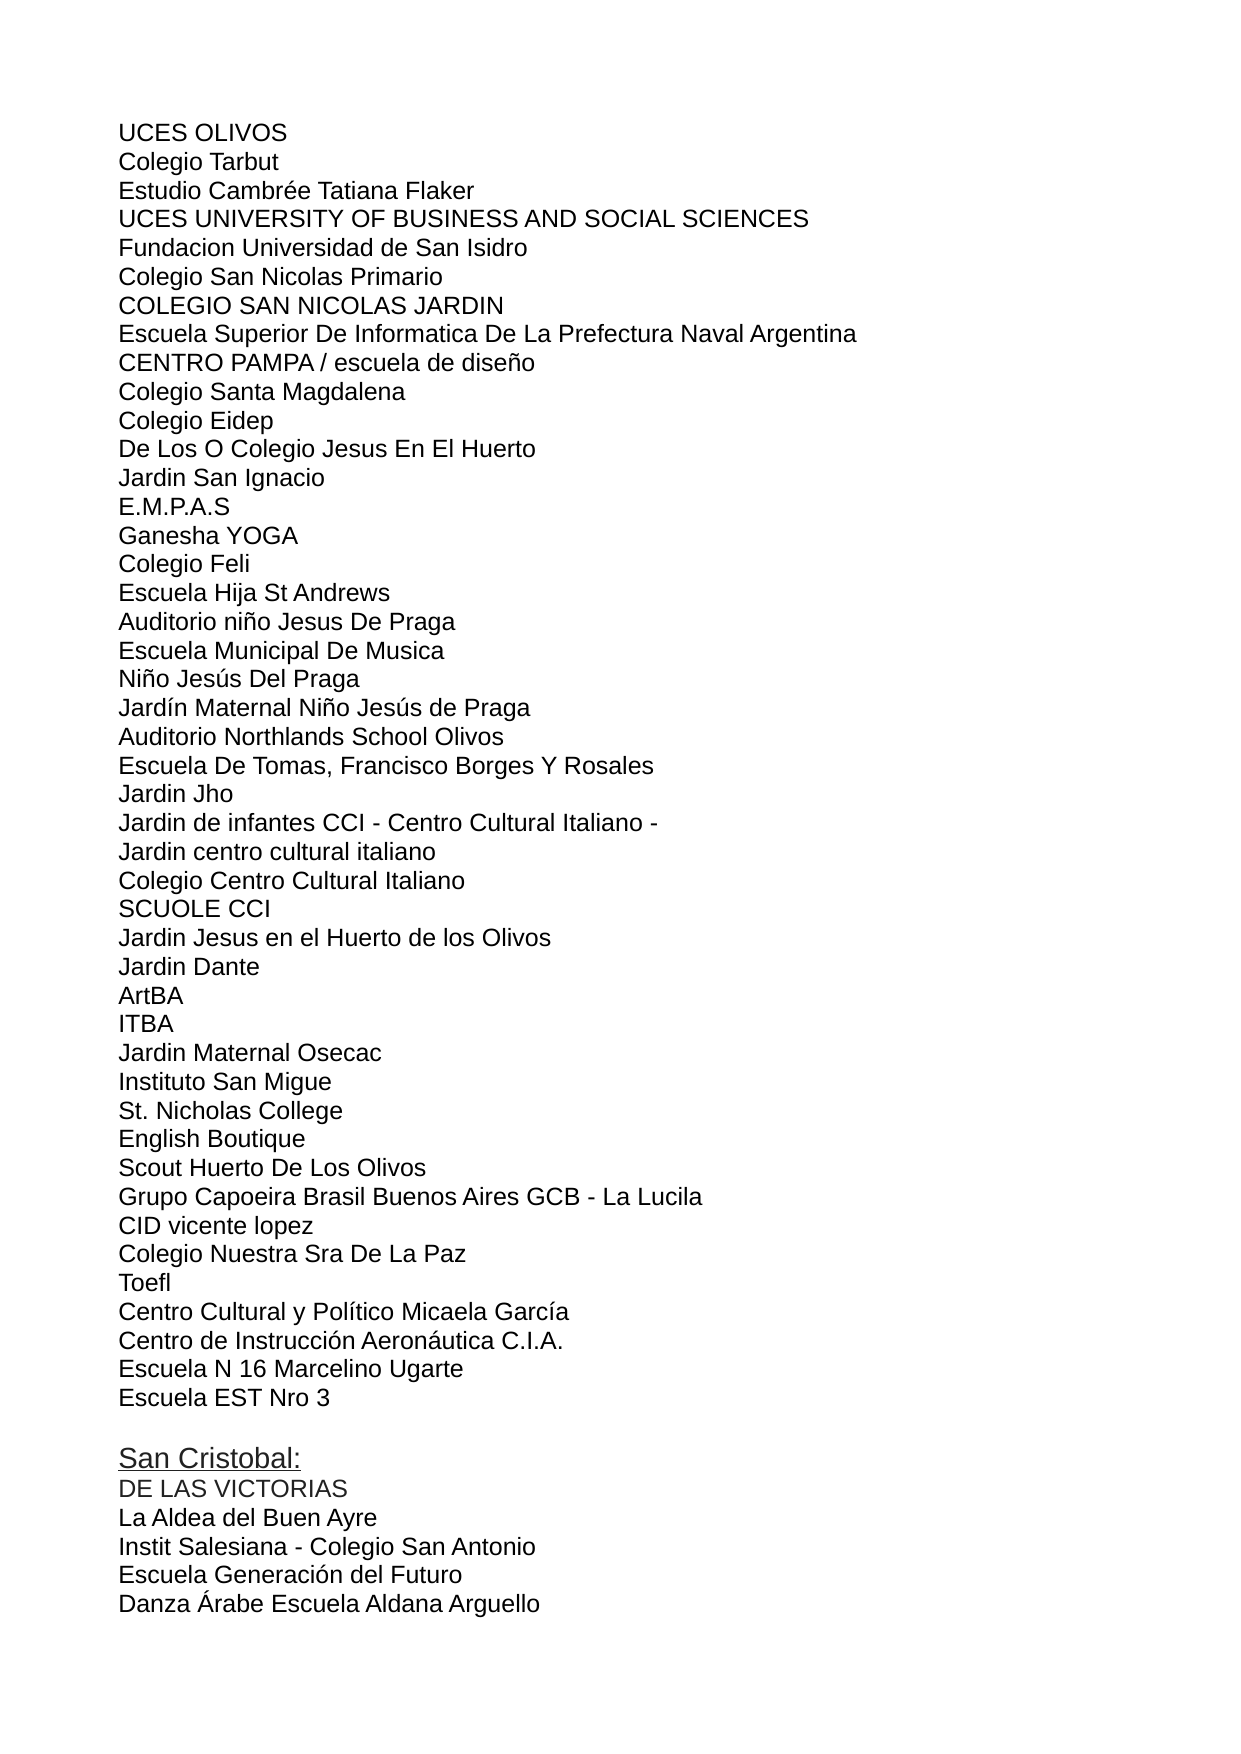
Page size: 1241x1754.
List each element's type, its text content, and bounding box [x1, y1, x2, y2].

text Escuela Municipal De Musica [118, 636, 1122, 664]
text Jardin San Ignacio [118, 463, 1122, 492]
text Estudio Cambrée Tatiana Flaker [118, 176, 1122, 204]
text ITBA [118, 1009, 1122, 1038]
text Centro de Instrucción Aeronáutica C.I.A. [118, 1326, 1122, 1354]
text Jardin Jho [118, 779, 1122, 808]
text ArtBA [118, 981, 1122, 1009]
text Auditorio niño Jesus De Praga [118, 607, 1122, 636]
text Colegio Feli [118, 549, 1122, 578]
text Escuela N 16 Marcelino Ugarte [118, 1354, 1122, 1383]
text UCES OLIVOS [118, 118, 1122, 147]
text Escuela EST Nro 3 [118, 1383, 1122, 1412]
text Niño Jesús Del Praga [118, 664, 1122, 693]
text Colegio Centro Cultural Italiano [118, 866, 1122, 894]
text Instit Salesiana - Colegio San Antonio [118, 1532, 1122, 1560]
text Colegio San Nicolas Primario [118, 262, 1122, 291]
text Jardin Maternal Osecac [118, 1038, 1122, 1067]
text De Los O Colegio Jesus En El Huerto [118, 434, 1122, 463]
text Escuela Hija St Andrews [118, 578, 1122, 607]
text Scout Huerto De Los Olivos [118, 1153, 1122, 1182]
text Jardin Jesus en el Huerto de los Olivos [118, 923, 1122, 952]
text Colegio Santa Magdalena [118, 377, 1122, 406]
text Ganesha YOGA [118, 521, 1122, 549]
text Grupo Capoeira Brasil Buenos Aires GCB - La Lucila [118, 1182, 1122, 1211]
text E.M.P.A.S [118, 492, 1122, 521]
text CID vicente lopez [118, 1211, 1122, 1239]
text La Aldea del Buen Ayre [118, 1503, 1122, 1532]
text Escuela Superior De Informatica De La Prefectura Naval Argentina [118, 319, 1122, 348]
text Colegio Tarbut [118, 147, 1122, 176]
text San Cristobal: [118, 1441, 1122, 1474]
text Centro Cultural y Político Micaela García [118, 1297, 1122, 1326]
text Danza Árabe Escuela Aldana Arguello [118, 1589, 1122, 1618]
text Fundacion Universidad de San Isidro [118, 233, 1122, 262]
text Jardín Maternal Niño Jesús de Praga [118, 693, 1122, 722]
text Jardin centro cultural italiano [118, 837, 1122, 866]
text Jardin de infantes CCI - Centro Cultural Italiano - [118, 808, 1122, 837]
text English Boutique [118, 1124, 1122, 1153]
text Colegio Eidep [118, 406, 1122, 434]
text Jardin Dante [118, 952, 1122, 981]
text SCUOLE CCI [118, 894, 1122, 923]
text Escuela De Tomas, Francisco Borges Y Rosales [118, 751, 1122, 779]
text Instituto San Migue [118, 1067, 1122, 1096]
text CENTRO PAMPA / escuela de diseño [118, 348, 1122, 377]
text Colegio Nuestra Sra De La Paz [118, 1239, 1122, 1268]
text Escuela Generación del Futuro [118, 1560, 1122, 1589]
text Auditorio Northlands School Olivos [118, 722, 1122, 751]
text St. Nicholas College [118, 1096, 1122, 1124]
text Toefl [118, 1268, 1122, 1297]
text COLEGIO SAN NICOLAS JARDIN [118, 291, 1122, 319]
text UCES UNIVERSITY OF BUSINESS AND SOCIAL SCIENCES [118, 204, 1122, 233]
text DE LAS VICTORIAS [118, 1474, 1122, 1503]
